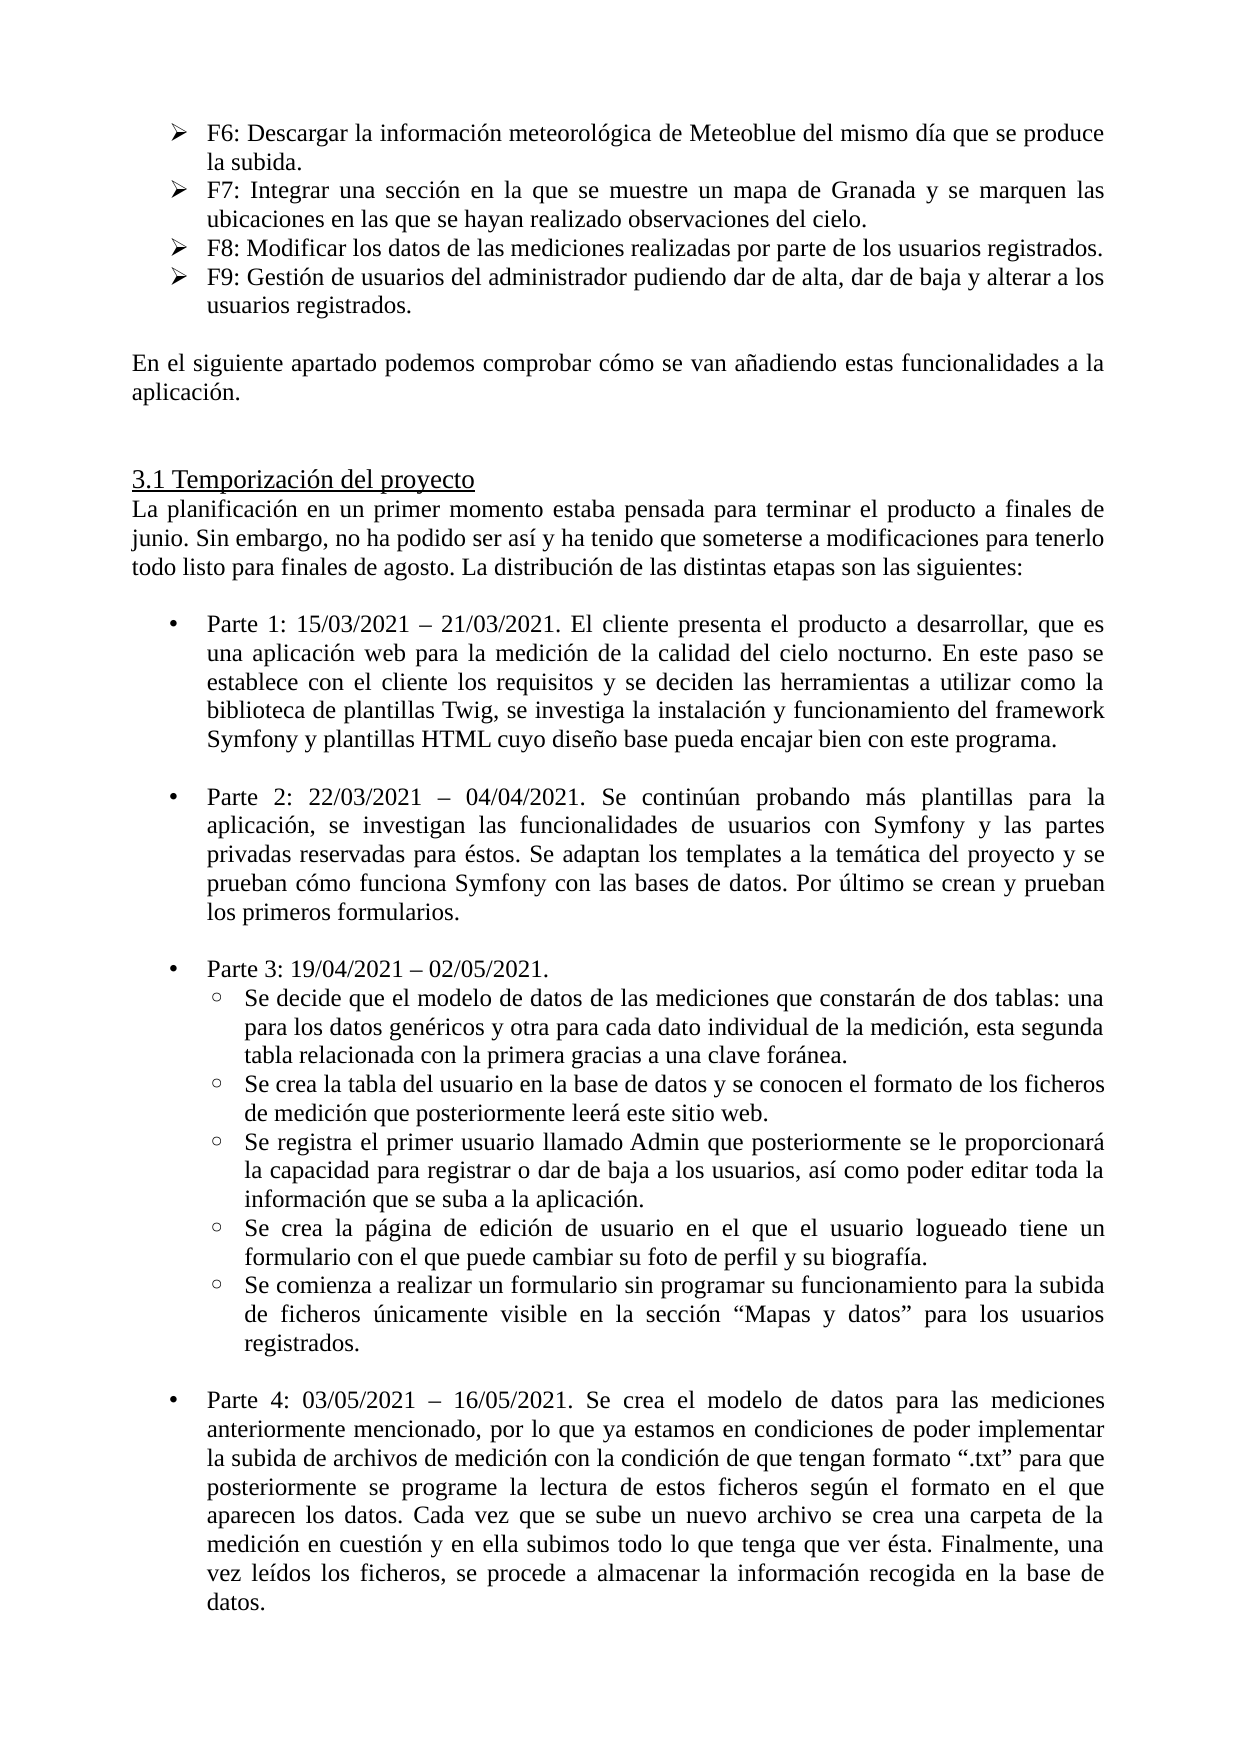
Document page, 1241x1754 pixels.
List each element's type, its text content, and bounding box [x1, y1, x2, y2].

list Se crea la tabla del usuario en la base de datos y se conocen el formato de los ficheros de medición que posteriormente leerá este sitio web. [207, 1069, 1106, 1127]
text En el siguiente apartado podemos comprobar cómo se van añadiendo estas funcionalidades a la aplicación. [132, 348, 1106, 406]
list Parte 3: 19/04/2021 – 02/05/2021. [169, 954, 1106, 983]
text La planificación en un primer momento estaba pensada para terminar el producto a finales de junio. Sin embargo, no ha podido ser así y ha tenido que someterse a modificaciones para tenerlo todo listo para finales de agosto. La distribución de las distintas etapas son las siguientes: [132, 494, 1106, 581]
list F6: Descargar la información meteorológica de Meteoblue del mismo día que se produce la subida. [169, 118, 1106, 176]
list F8: Modificar los datos de las mediciones realizadas por parte de los usuarios registrados. [169, 233, 1106, 262]
list Se decide que el modelo de datos de las mediciones que constarán de dos tablas: una para los datos genéricos y otra para cada dato individual de la medición, esta segunda tabla relacionada con la primera gracias a una clave foránea. [207, 983, 1106, 1069]
list Se comienza a realizar un formulario sin programar su funcionamiento para la subida de ficheros únicamente visible en la sección “Mapas y datos” para los usuarios registrados. [207, 1271, 1106, 1357]
list F9: Gestión de usuarios del administrador pudiendo dar de alta, dar de baja y alterar a los usuarios registrados. [169, 262, 1106, 319]
list Parte 4: 03/05/2021 – 16/05/2021. Se crea el modelo de datos para las mediciones anteriormente mencionado, por lo que ya estamos en condiciones de poder implementar la subida de archivos de medición con la condición de que tengan formato “.txt” para que posteriormente se programe la lectura de estos ficheros según el formato en el que aparecen los datos. Cada vez que se sube un nuevo archivo se crea una carpeta de la medición en cuestión y en ella subimos todo lo que tenga que ver ésta. Finalmente, una vez leídos los ficheros, se procede a almacenar la información recogida en la base de datos. [169, 1386, 1106, 1616]
list Se registra el primer usuario llamado Admin que posteriormente se le proporcionará la capacidad para registrar o dar de baja a los usuarios, así como poder editar toda la información que se suba a la aplicación. [207, 1127, 1106, 1213]
text 3.1 Temporización del proyecto [132, 463, 1106, 494]
list Parte 2: 22/03/2021 – 04/04/2021. Se continúan probando más plantillas para la aplicación, se investigan las funcionalidades de usuarios con Symfony y las partes privadas reservadas para éstos. Se adaptan los templates a la temática del proyecto y se prueban cómo funciona Symfony con las bases de datos. Por último se crean y prueban los primeros formularios. [169, 782, 1106, 926]
list Parte 1: 15/03/2021 – 21/03/2021. El cliente presenta el producto a desarrollar, que es una aplicación web para la medición de la calidad del cielo nocturno. En este paso se establece con el cliente los requisitos y se deciden las herramientas a utilizar como la biblioteca de plantillas Twig, se investiga la instalación y funcionamiento del framework Symfony y plantillas HTML cuyo diseño base pueda encajar bien con este programa. [169, 609, 1106, 753]
list Se crea la página de edición de usuario en el que el usuario logueado tiene un formulario con el que puede cambiar su foto de perfil y su biografía. [207, 1213, 1106, 1271]
list F7: Integrar una sección en la que se muestre un mapa de Granada y se marquen las ubicaciones en las que se hayan realizado observaciones del cielo. [169, 176, 1106, 233]
